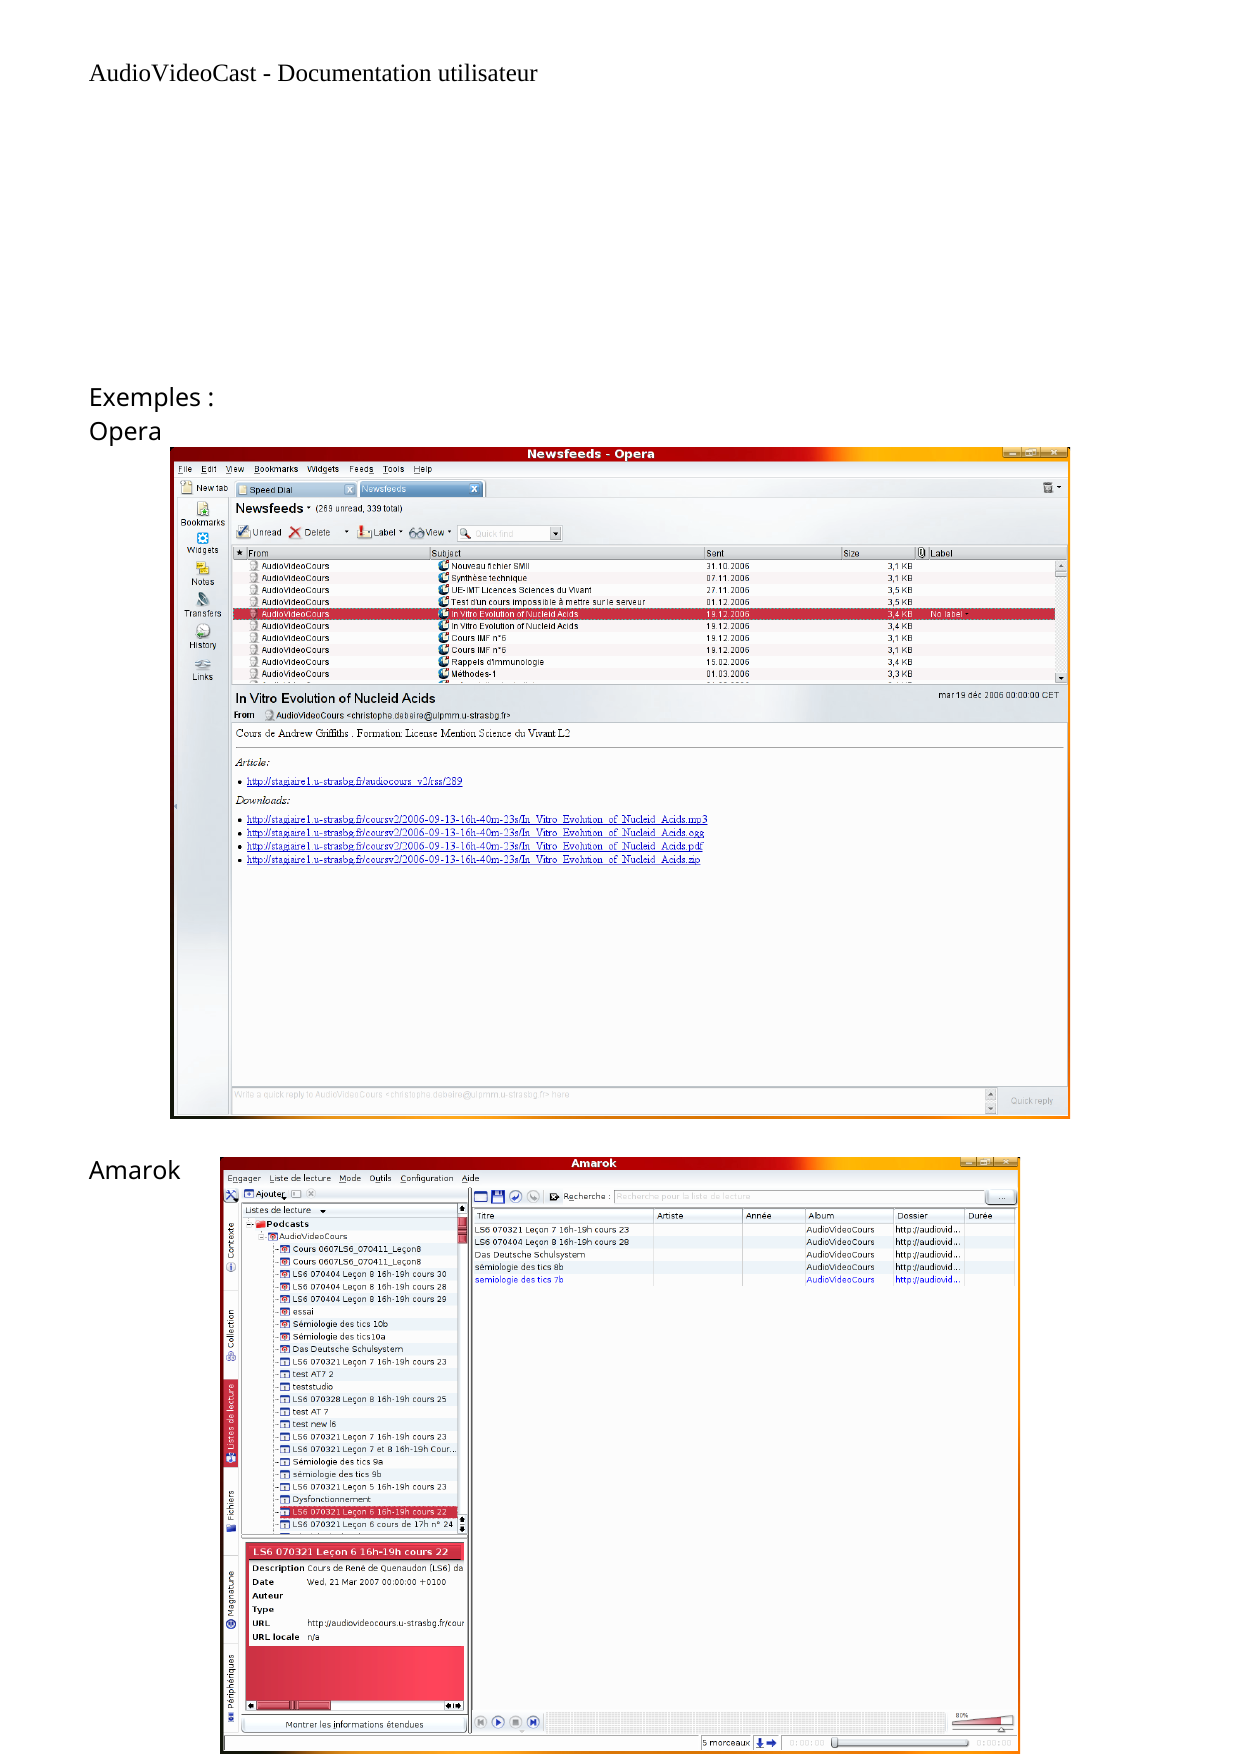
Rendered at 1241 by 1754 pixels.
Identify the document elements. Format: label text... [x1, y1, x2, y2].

text Exemples : [88, 379, 1152, 413]
text Opera [88, 413, 1152, 447]
picture [170, 447, 1071, 1119]
text Amarok [88, 1152, 1152, 1186]
picture [220, 1157, 1021, 1754]
